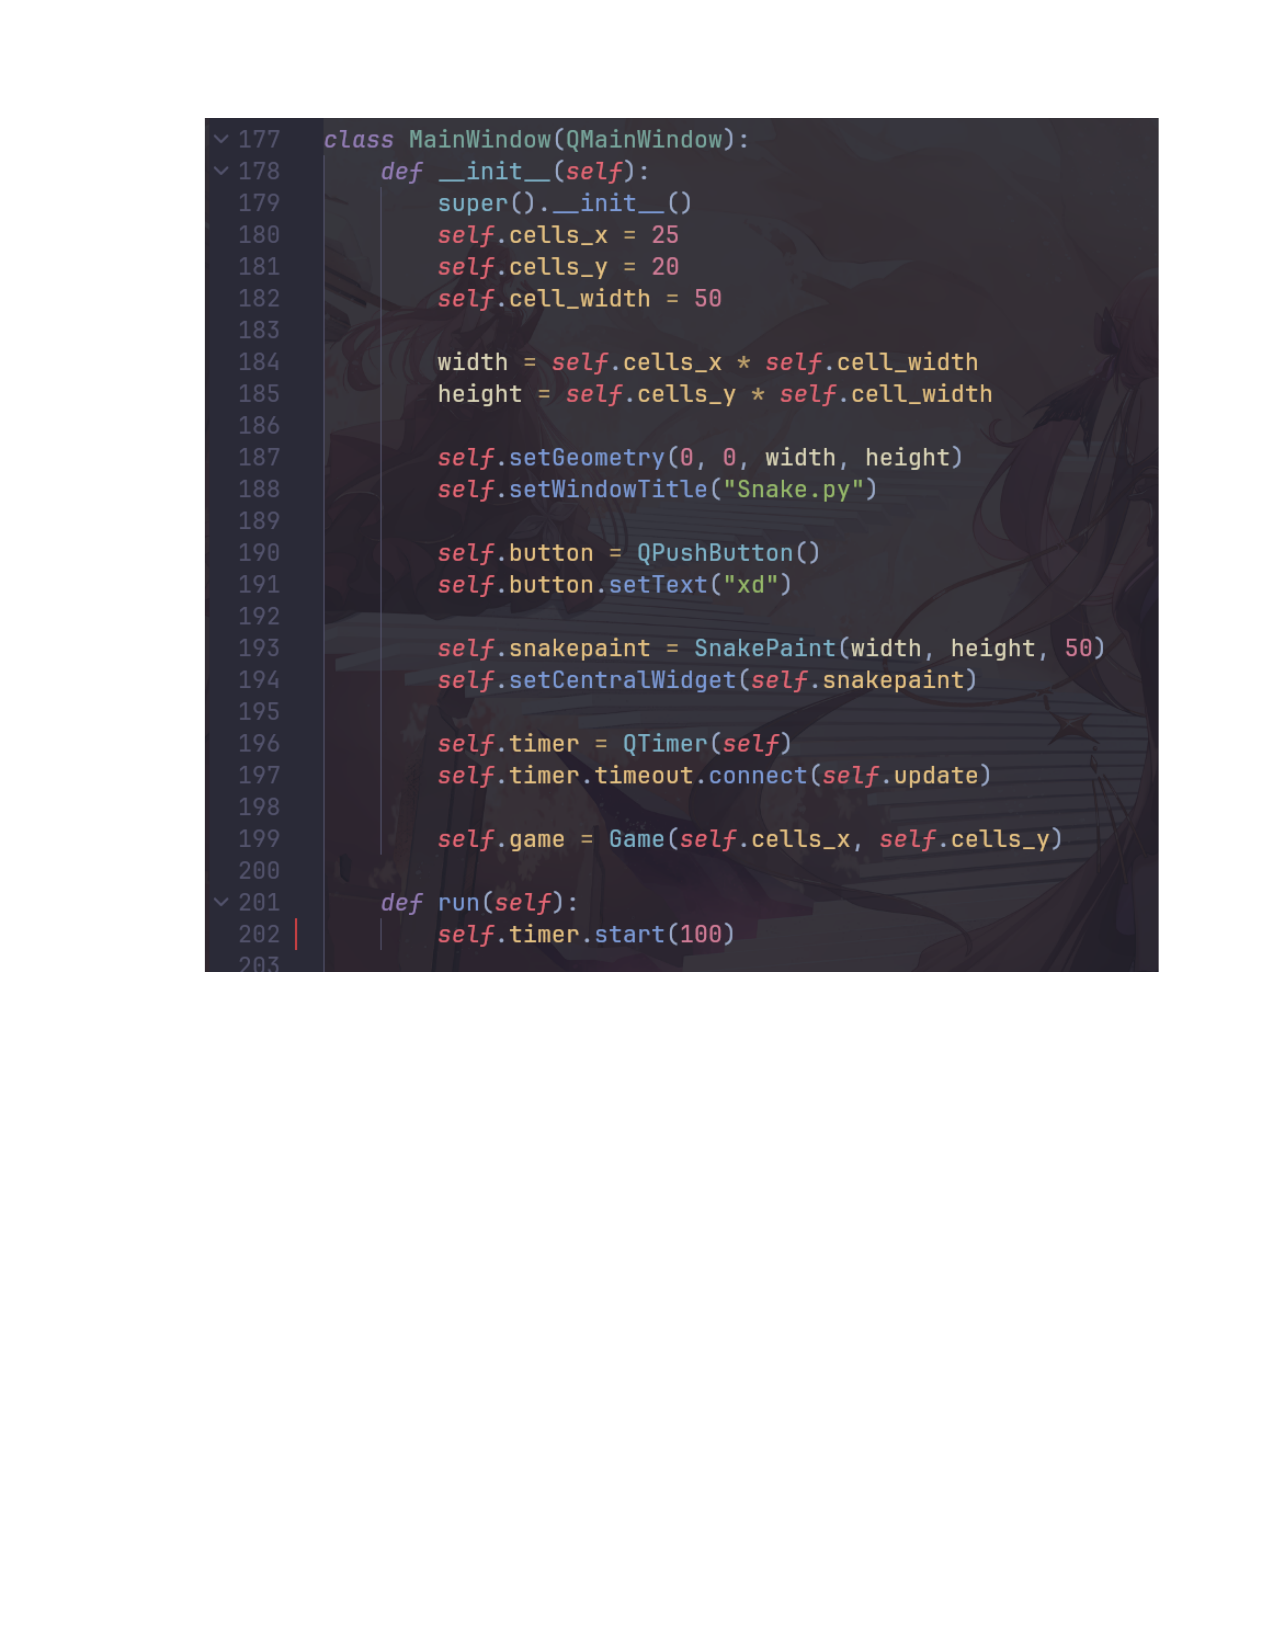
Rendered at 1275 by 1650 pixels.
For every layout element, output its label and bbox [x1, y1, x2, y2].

picture [204, 118, 1159, 972]
